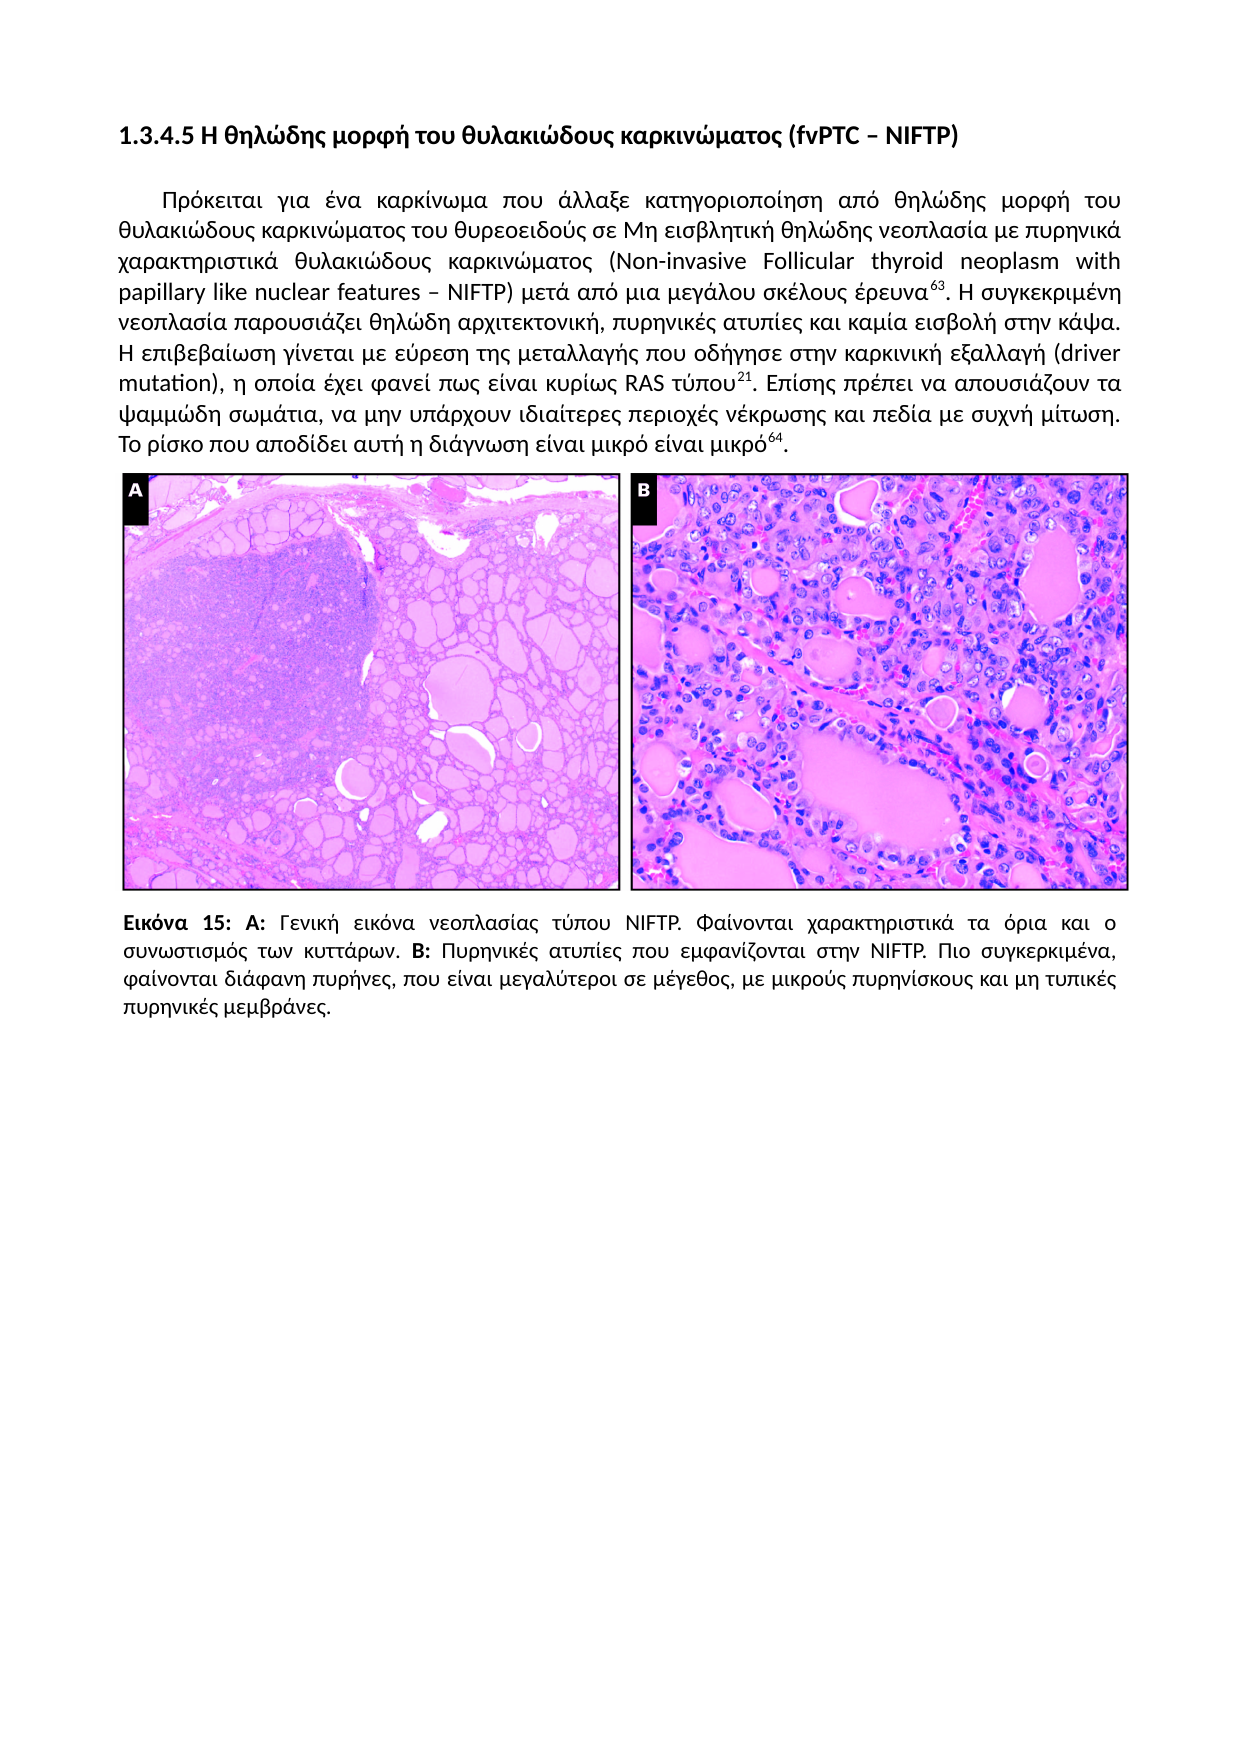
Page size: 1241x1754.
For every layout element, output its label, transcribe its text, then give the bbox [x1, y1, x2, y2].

subtitle 1.3.4.5 Η θηλώδης μορφή του θυλακιώδους καρκινώματος (fvPTC – NIFTP) [118, 118, 1122, 151]
picture [115, 473, 1130, 891]
text Πρόκειται για ένα καρκίνωμα που άλλαξε κατηγοριοποίηση από θηλώδης μορφή του θυλακιώδους καρκινώματος του θυρεοειδούς σε Μη εισβλητική θηλώδης νεοπλασία με πυρηνικά χαρακτηριστικά θυλακιώδους καρκινώματος (Non-invasive Follicular thyroid neoplasm with papillary like nuclear features – NIFTP) μετά από μια μεγάλου σκέλους έρευνα63⁠. Η συγκεκριμένη νεοπλασία παρουσιάζει θηλώδη αρχιτεκτονική, πυρηνικές ατυπίες και καμία εισβολή στην κάψα. Η επιβεβαίωση γίνεται με εύρεση της μεταλλαγής που οδήγησε στην καρκινική εξαλλαγή (driver mutation), η οποία έχει φανεί πως είναι κυρίως RAS τύπου21⁠. Επίσης πρέπει να απουσιάζουν τα ψαμμώδη σωμάτια, να μην υπάρχουν ιδιαίτερες περιοχές νέκρωσης και πεδία με συχνή μίτωση. Το ρίσκο που αποδίδει αυτή η διάγνωση είναι μικρό είναι μικρό64⁠. [118, 184, 1122, 459]
